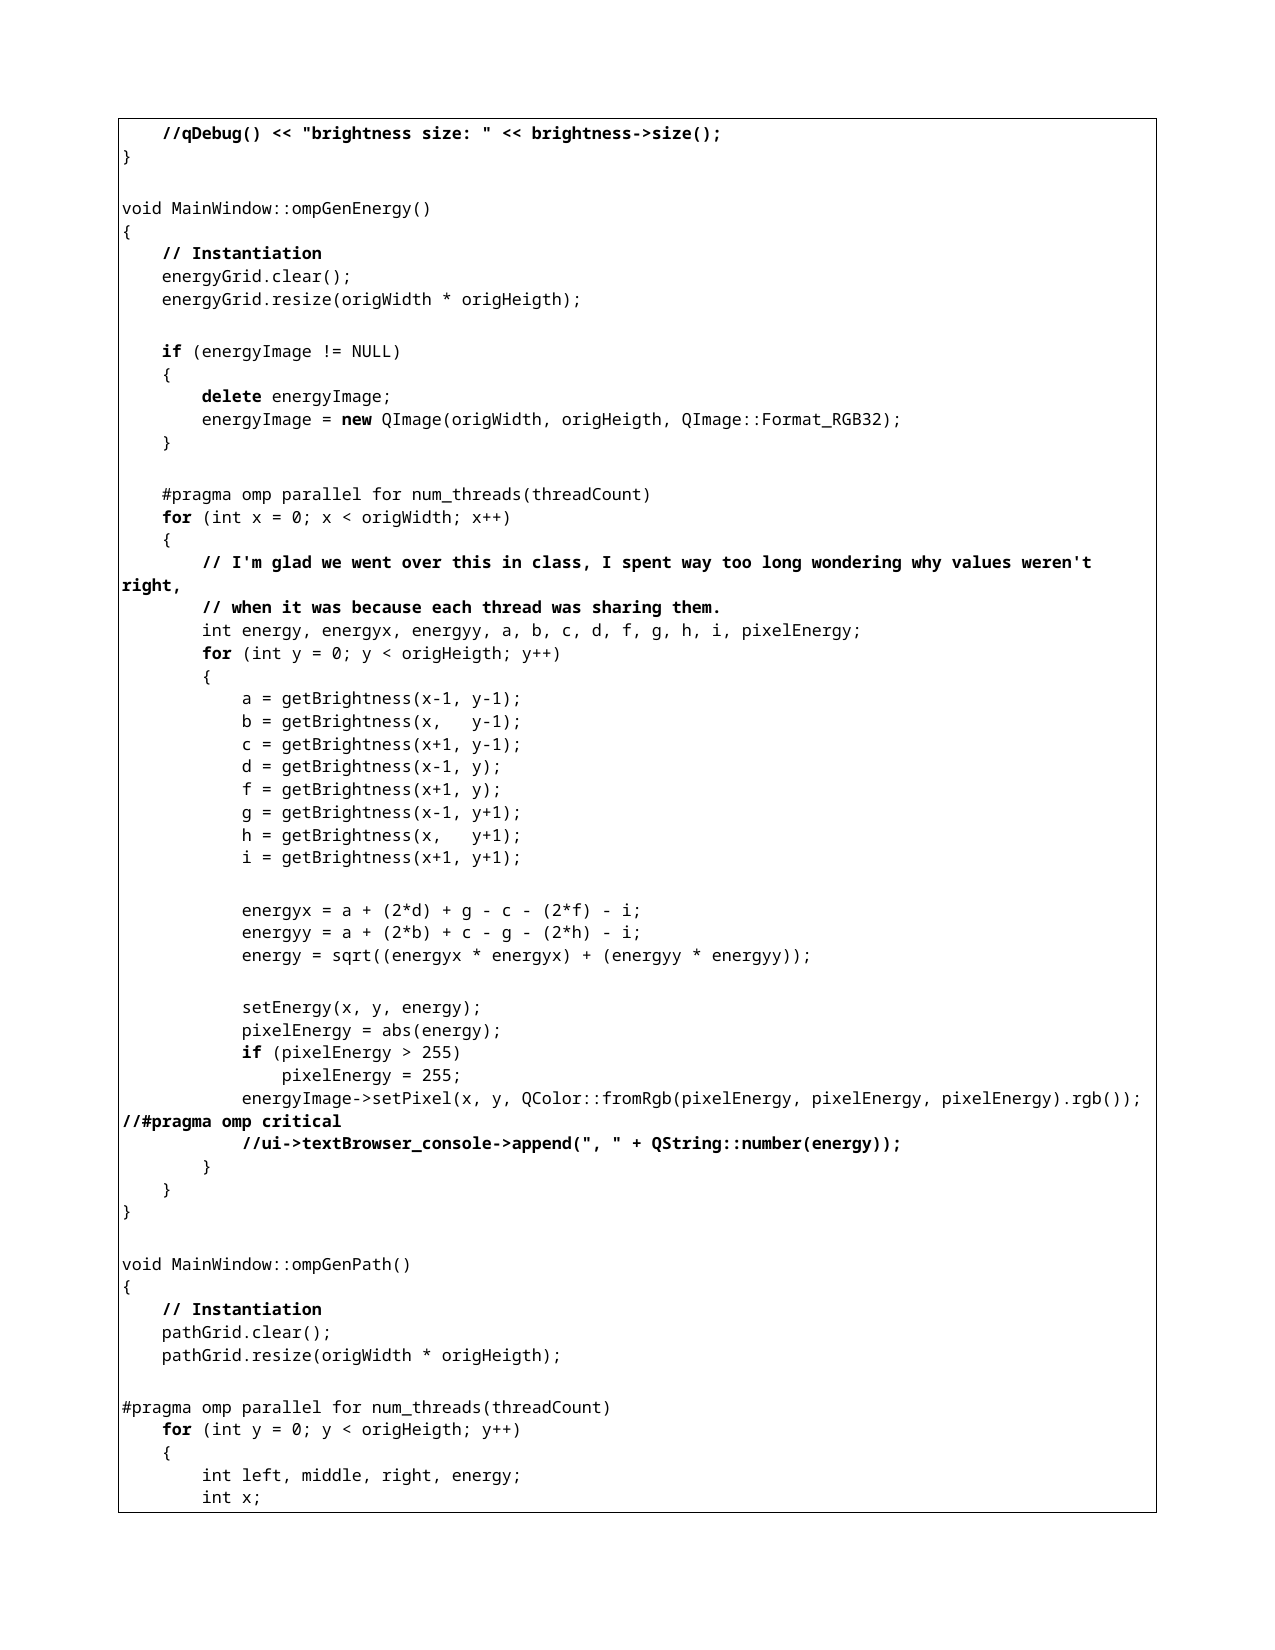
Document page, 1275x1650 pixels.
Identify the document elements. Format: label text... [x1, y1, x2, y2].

text { [119, 359, 1156, 381]
text #pragma omp parallel for num_threads(threadCount) [119, 479, 1156, 502]
text if (energyImage != NULL) [119, 336, 1156, 359]
text { [119, 1437, 1156, 1460]
text } [119, 1174, 1156, 1197]
text int x; [119, 1483, 1156, 1512]
text { [119, 1271, 1156, 1294]
text b = getBrightness(x, y-1); [119, 706, 1156, 729]
text energyx = a + (2*d) + g - c - (2*f) - i; [119, 894, 1156, 917]
text energyImage = new QImage(origWidth, origHeigth, QImage::Format_RGB32); [119, 404, 1156, 427]
text } [119, 141, 1156, 167]
text for (int y = 0; y < origHeigth; y++) [119, 638, 1156, 661]
text if (pixelEnergy > 255) [119, 1038, 1156, 1060]
text pixelEnergy = abs(energy); [119, 1015, 1156, 1038]
text { [119, 524, 1156, 547]
text //qDebug() << "brightness size: " << brightness->size(); [119, 119, 1156, 141]
text //ui->textBrowser_console->append(", " + QString::number(energy)); [119, 1128, 1156, 1151]
text for (int y = 0; y < origHeigth; y++) [119, 1414, 1156, 1437]
text } [119, 1197, 1156, 1223]
text energyGrid.resize(origWidth * origHeigth); [119, 284, 1156, 310]
text int energy, energyx, energyy, a, b, c, d, f, g, h, i, pixelEnergy; [119, 615, 1156, 638]
text h = getBrightness(x, y+1); [119, 820, 1156, 842]
text pixelEnergy = 255; [119, 1060, 1156, 1083]
text pathGrid.clear(); [119, 1317, 1156, 1339]
text energy = sqrt((energyx * energyx) + (energyy * energyy)); [119, 940, 1156, 966]
text energyy = a + (2*b) + c - g - (2*h) - i; [119, 917, 1156, 940]
text } [119, 427, 1156, 453]
text setEnergy(x, y, energy); [119, 992, 1156, 1015]
text f = getBrightness(x+1, y); [119, 774, 1156, 797]
text { [119, 216, 1156, 238]
text energyGrid.clear(); [119, 261, 1156, 284]
text c = getBrightness(x+1, y-1); [119, 729, 1156, 752]
text #pragma omp parallel for num_threads(threadCount) [119, 1392, 1156, 1414]
text void MainWindow::ompGenPath() [119, 1249, 1156, 1271]
text for (int x = 0; x < origWidth; x++) [119, 502, 1156, 524]
text a = getBrightness(x-1, y-1); [119, 683, 1156, 706]
text g = getBrightness(x-1, y+1); [119, 797, 1156, 820]
text d = getBrightness(x-1, y); [119, 752, 1156, 774]
text //#pragma omp critical [119, 1106, 1156, 1128]
text pathGrid.resize(origWidth * origHeigth); [119, 1339, 1156, 1366]
text energyImage->setPixel(x, y, QColor::fromRgb(pixelEnergy, pixelEnergy, pixelEnergy).rgb()); [119, 1083, 1156, 1106]
text void MainWindow::ompGenEnergy() [119, 193, 1156, 216]
text int left, middle, right, energy; [119, 1460, 1156, 1483]
text // Instantiation [119, 1294, 1156, 1317]
text // when it was because each thread was sharing them. [119, 593, 1156, 615]
text // Instantiation [119, 238, 1156, 261]
text delete energyImage; [119, 381, 1156, 404]
text } [119, 1151, 1156, 1174]
text // I'm glad we went over this in class, I spent way too long wondering why values weren't right, [119, 547, 1156, 593]
text { [119, 661, 1156, 683]
text i = getBrightness(x+1, y+1); [119, 842, 1156, 869]
